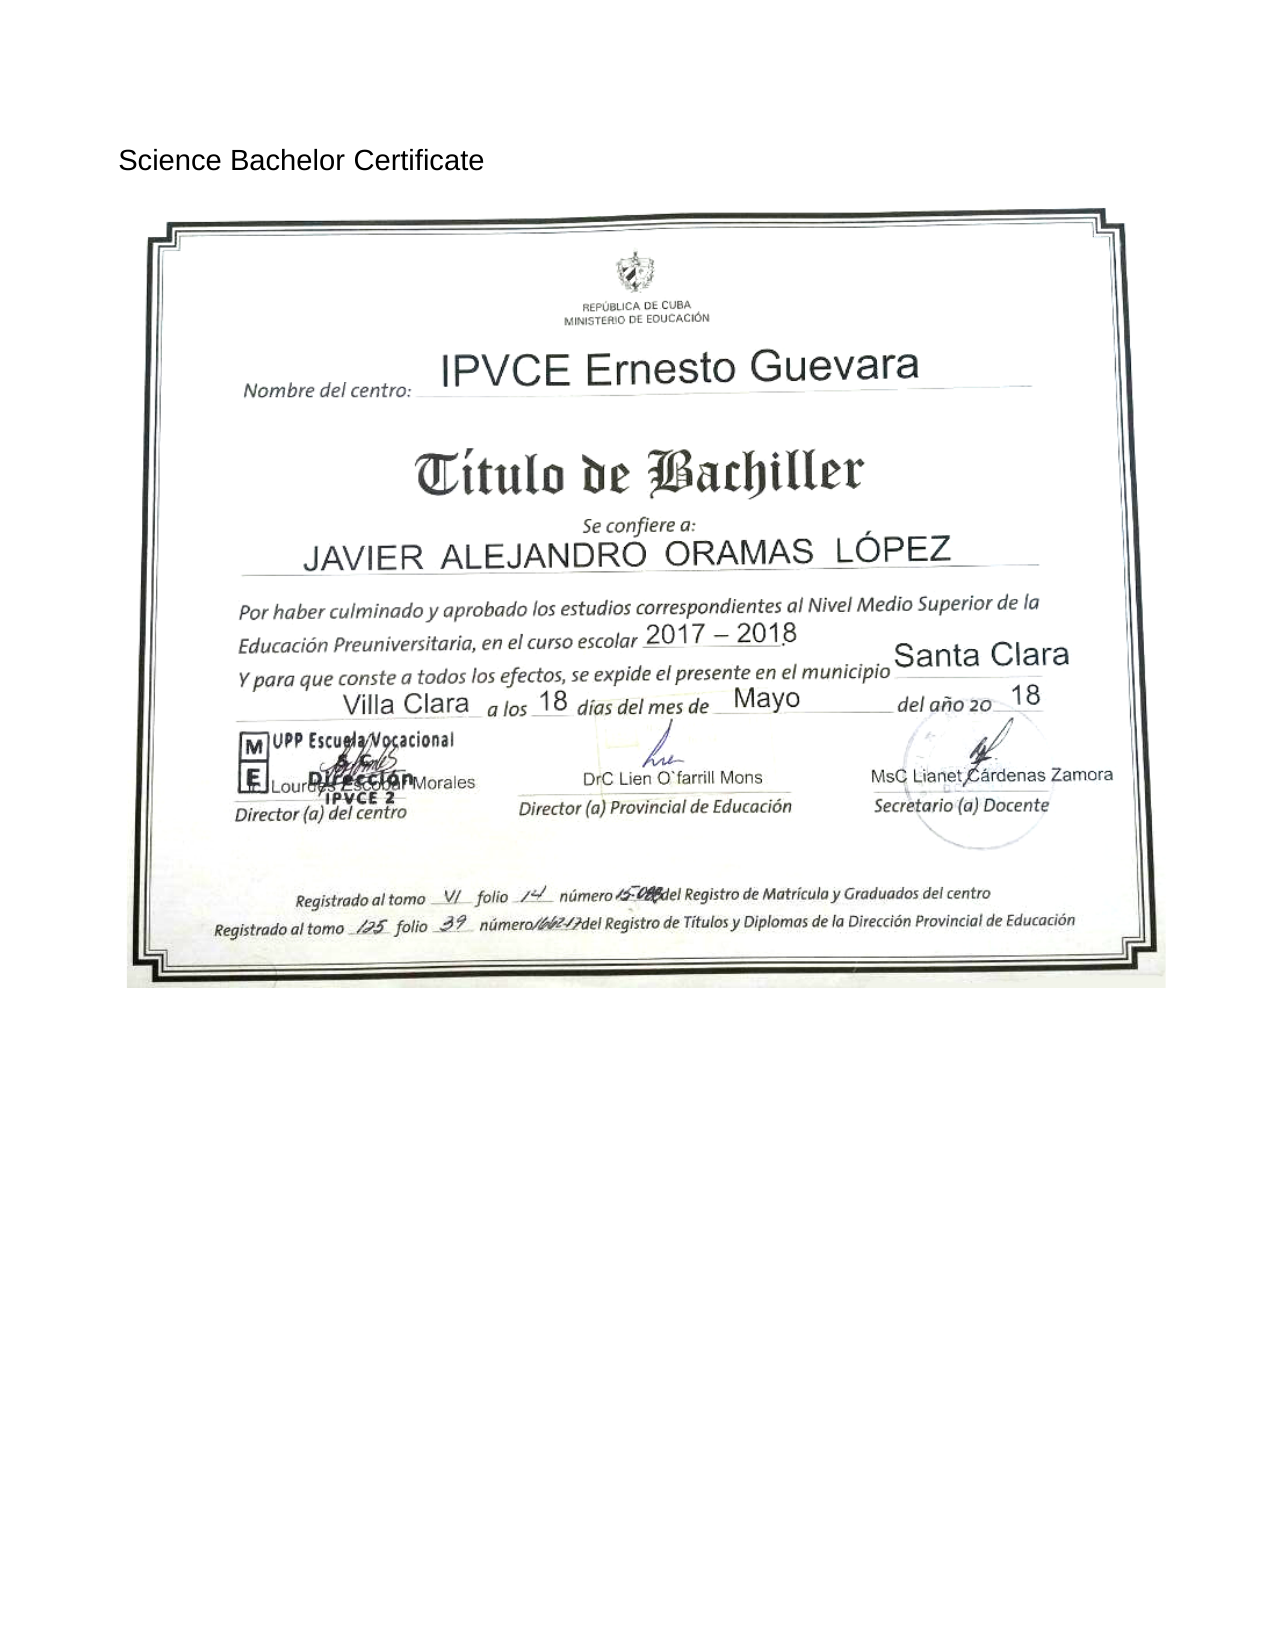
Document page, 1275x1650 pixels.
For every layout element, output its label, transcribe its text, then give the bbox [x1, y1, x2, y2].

picture [126, 200, 1166, 988]
subtitle Science Bachelor Certificate [118, 143, 1157, 177]
